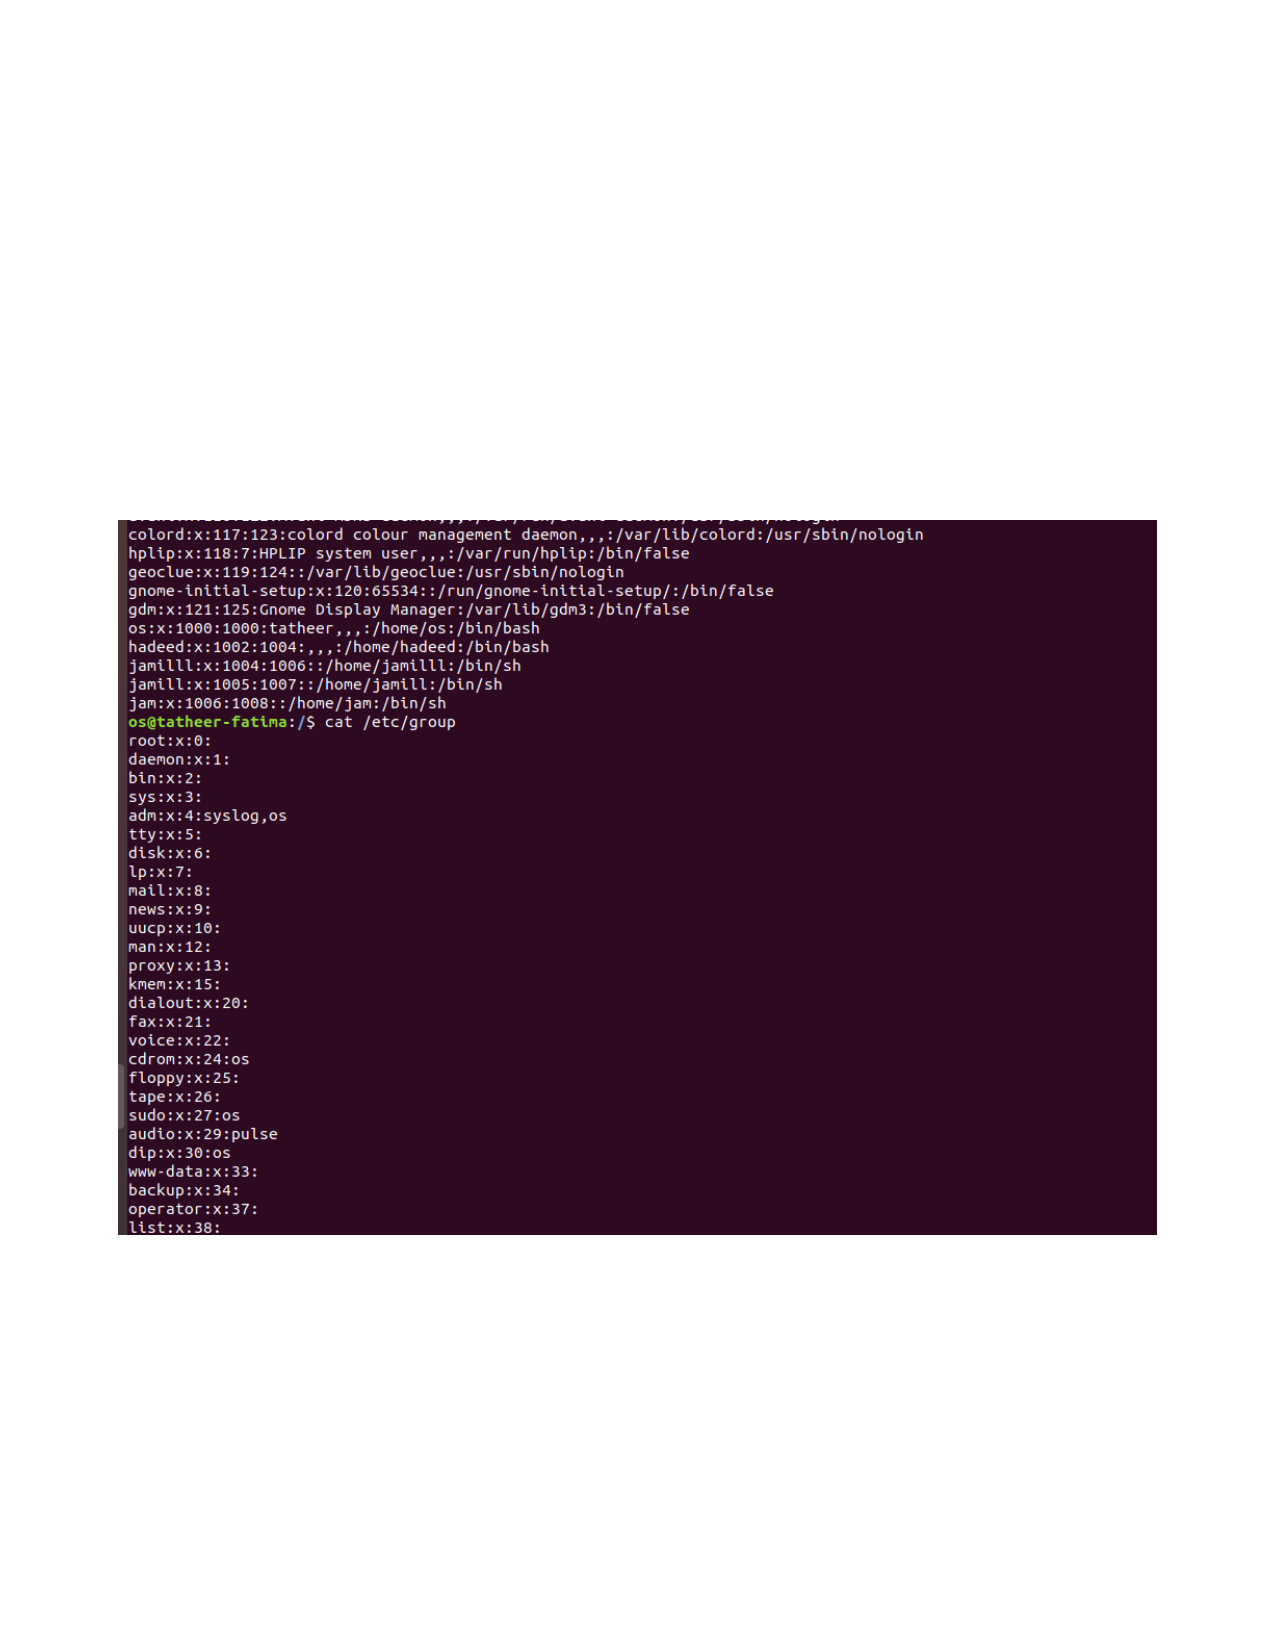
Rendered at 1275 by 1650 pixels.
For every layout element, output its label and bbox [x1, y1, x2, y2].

picture [118, 520, 1157, 1235]
